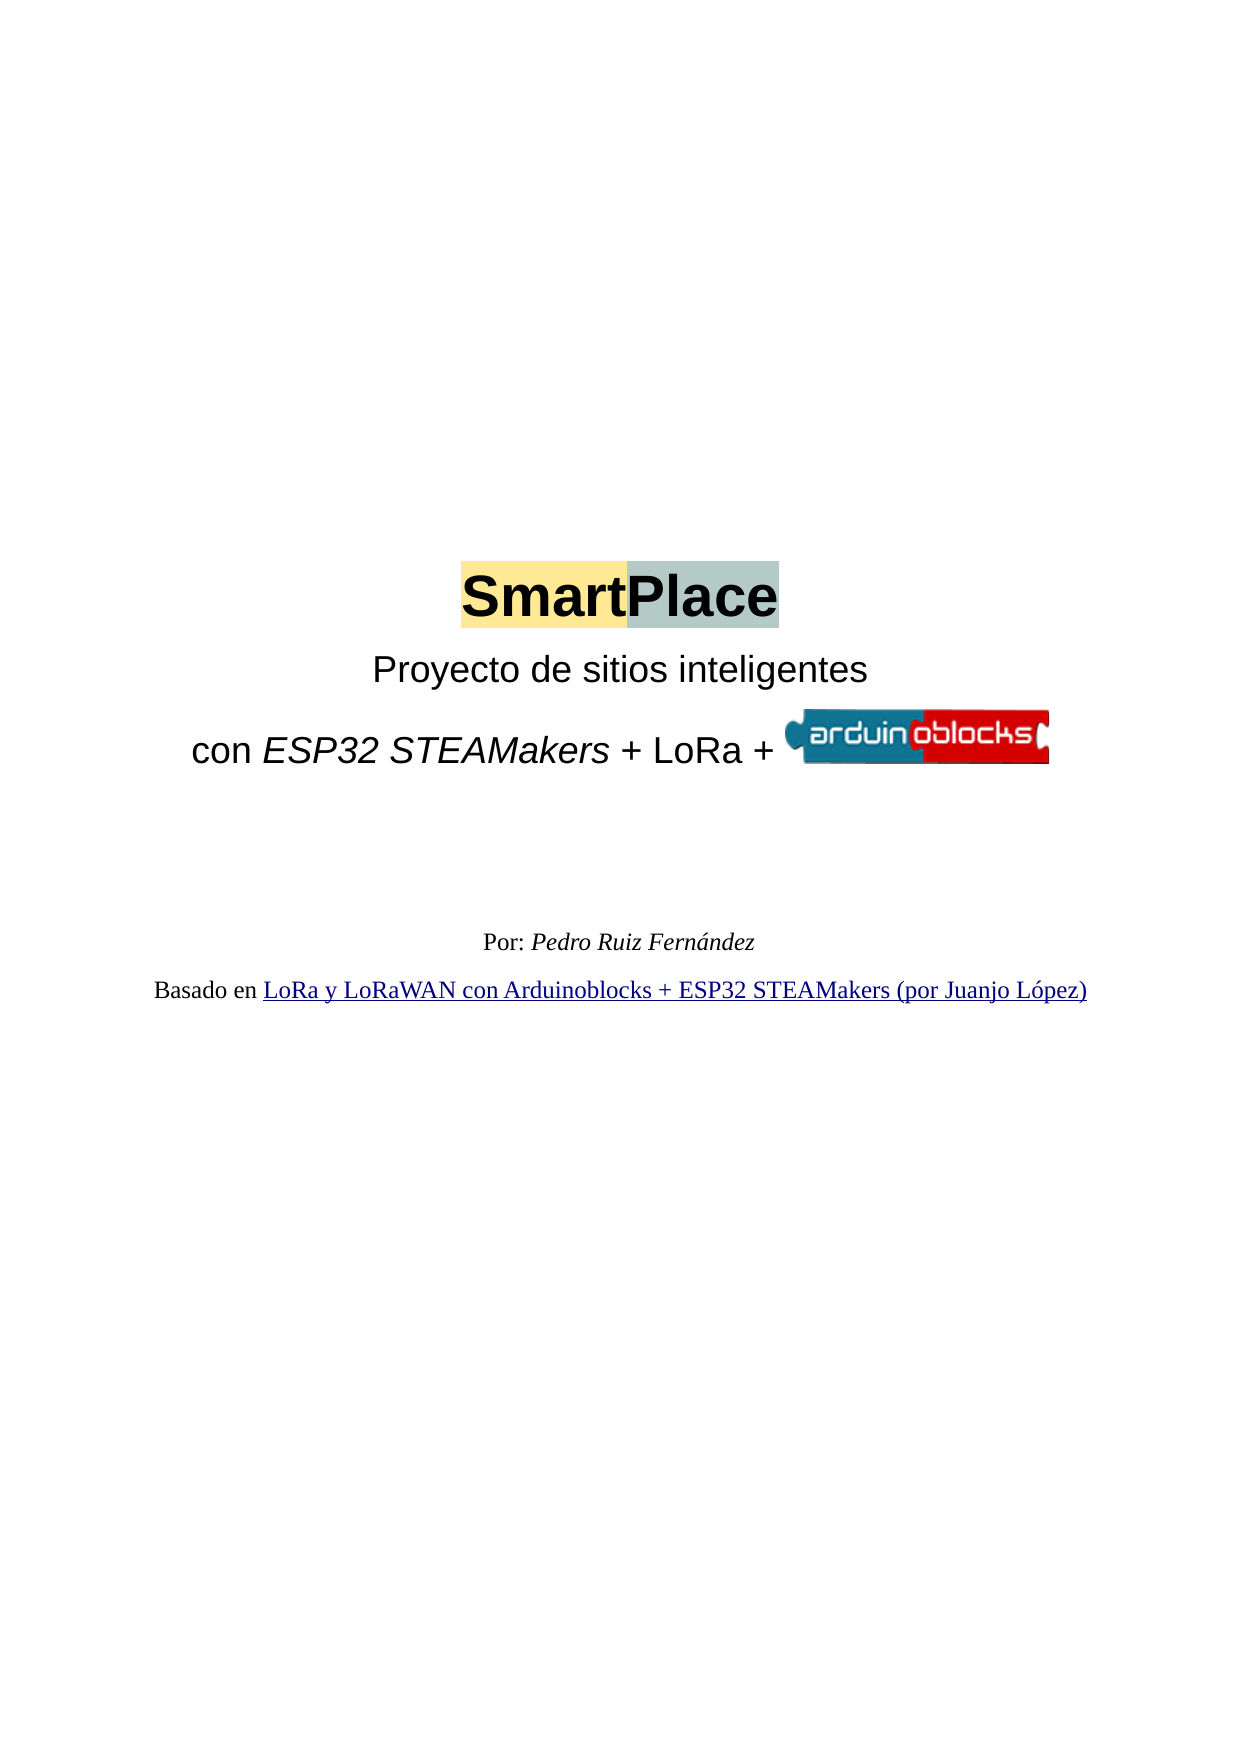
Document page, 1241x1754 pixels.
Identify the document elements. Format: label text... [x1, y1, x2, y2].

text Basado en LoRa y LoRaWAN con Arduinoblocks + ESP32 STEAMakers (por Juanjo López) [118, 975, 1122, 1003]
subtitle con ESP32 STEAMakers + LoRa + [118, 709, 1122, 772]
title SmartPlace [118, 561, 1122, 628]
picture [785, 709, 1050, 764]
subtitle Proyecto de sitios inteligentes [118, 647, 1122, 690]
text Por: Pedro Ruiz Fernández [118, 927, 1122, 956]
